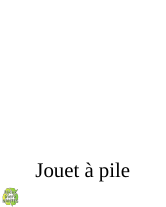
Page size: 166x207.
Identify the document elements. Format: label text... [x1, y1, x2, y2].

table_header [108, 6, 159, 46]
table_cell [6, 46, 159, 152]
table_header [6, 6, 57, 46]
picture [2, 187, 19, 207]
table_cell Jouet à pile [6, 153, 159, 188]
table_header [57, 6, 108, 46]
